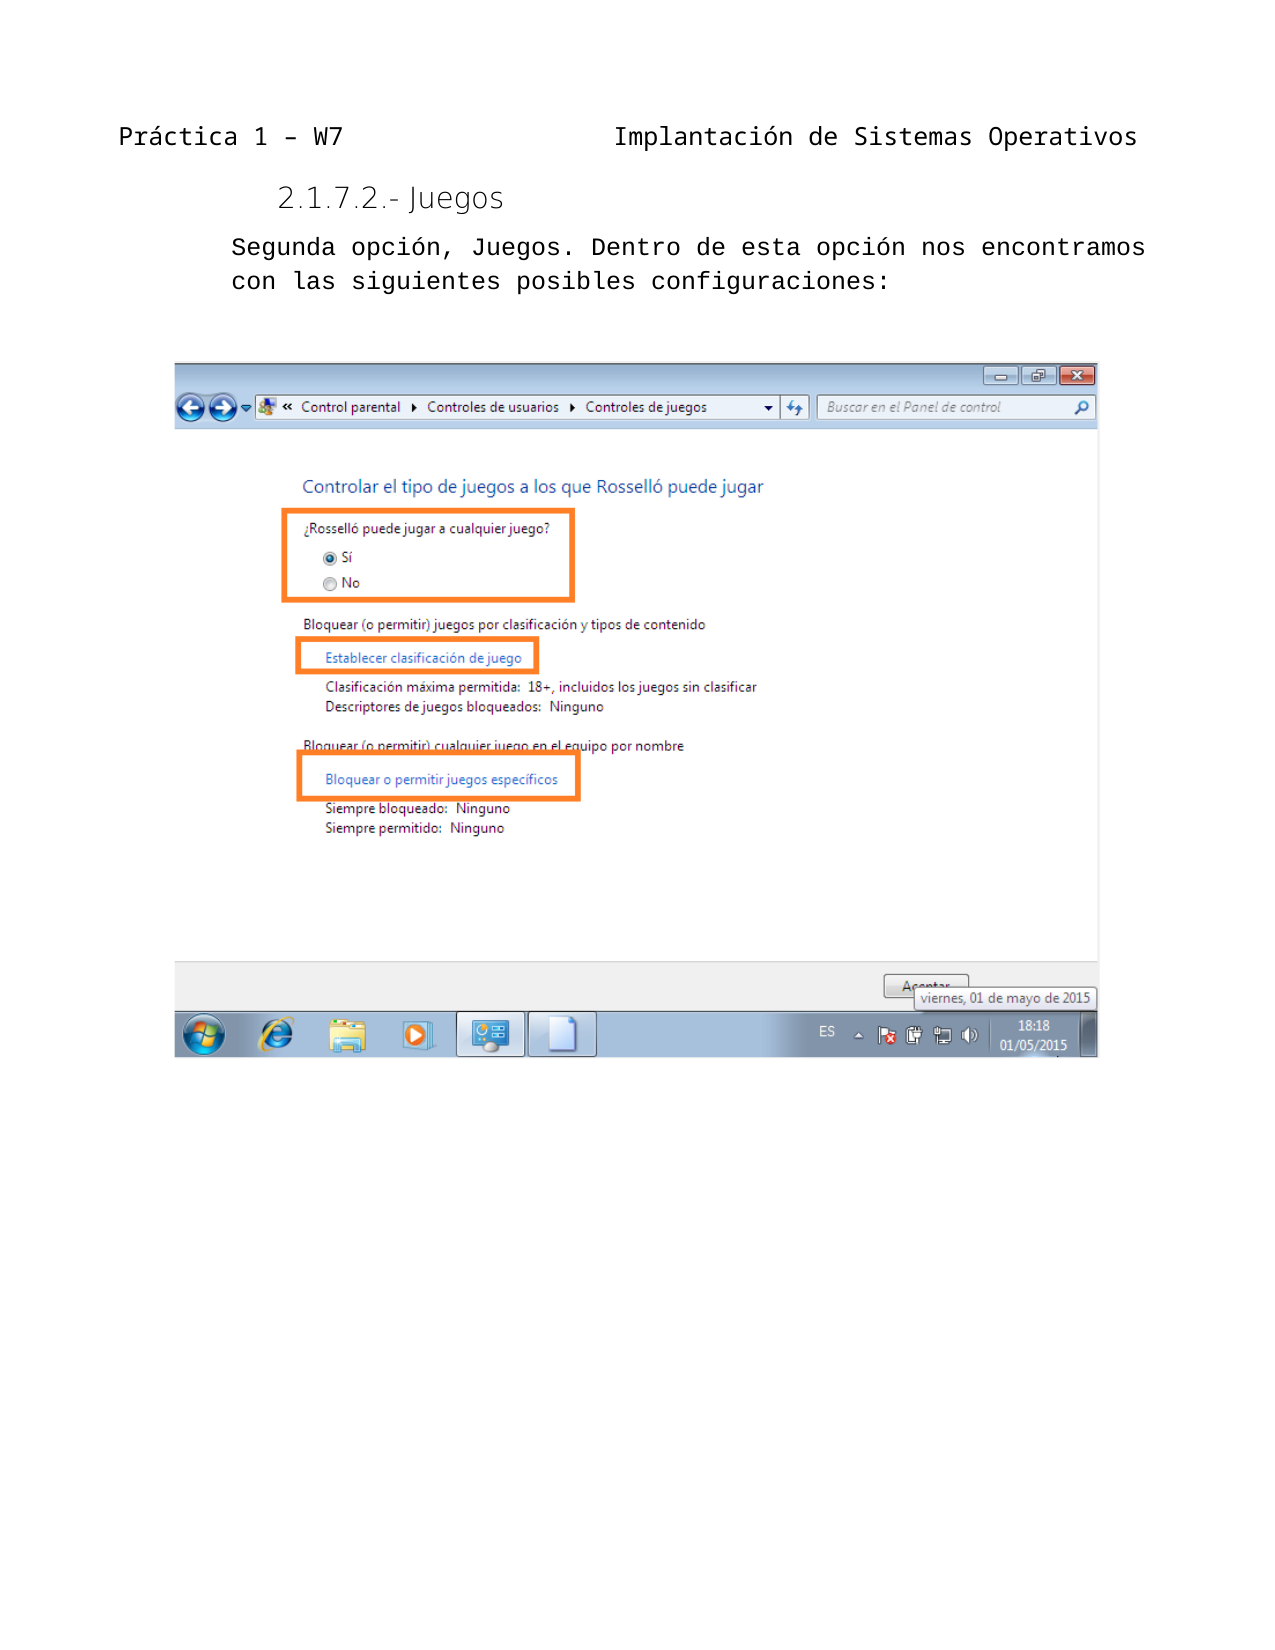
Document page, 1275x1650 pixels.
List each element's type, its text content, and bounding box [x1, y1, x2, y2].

text Segunda opción, Juegos. Dentro de esta opción nos encontramos con las siguientes posibles configuraciones: [231, 235, 1157, 297]
list Juegos [268, 182, 1157, 216]
picture [174, 361, 1101, 1063]
